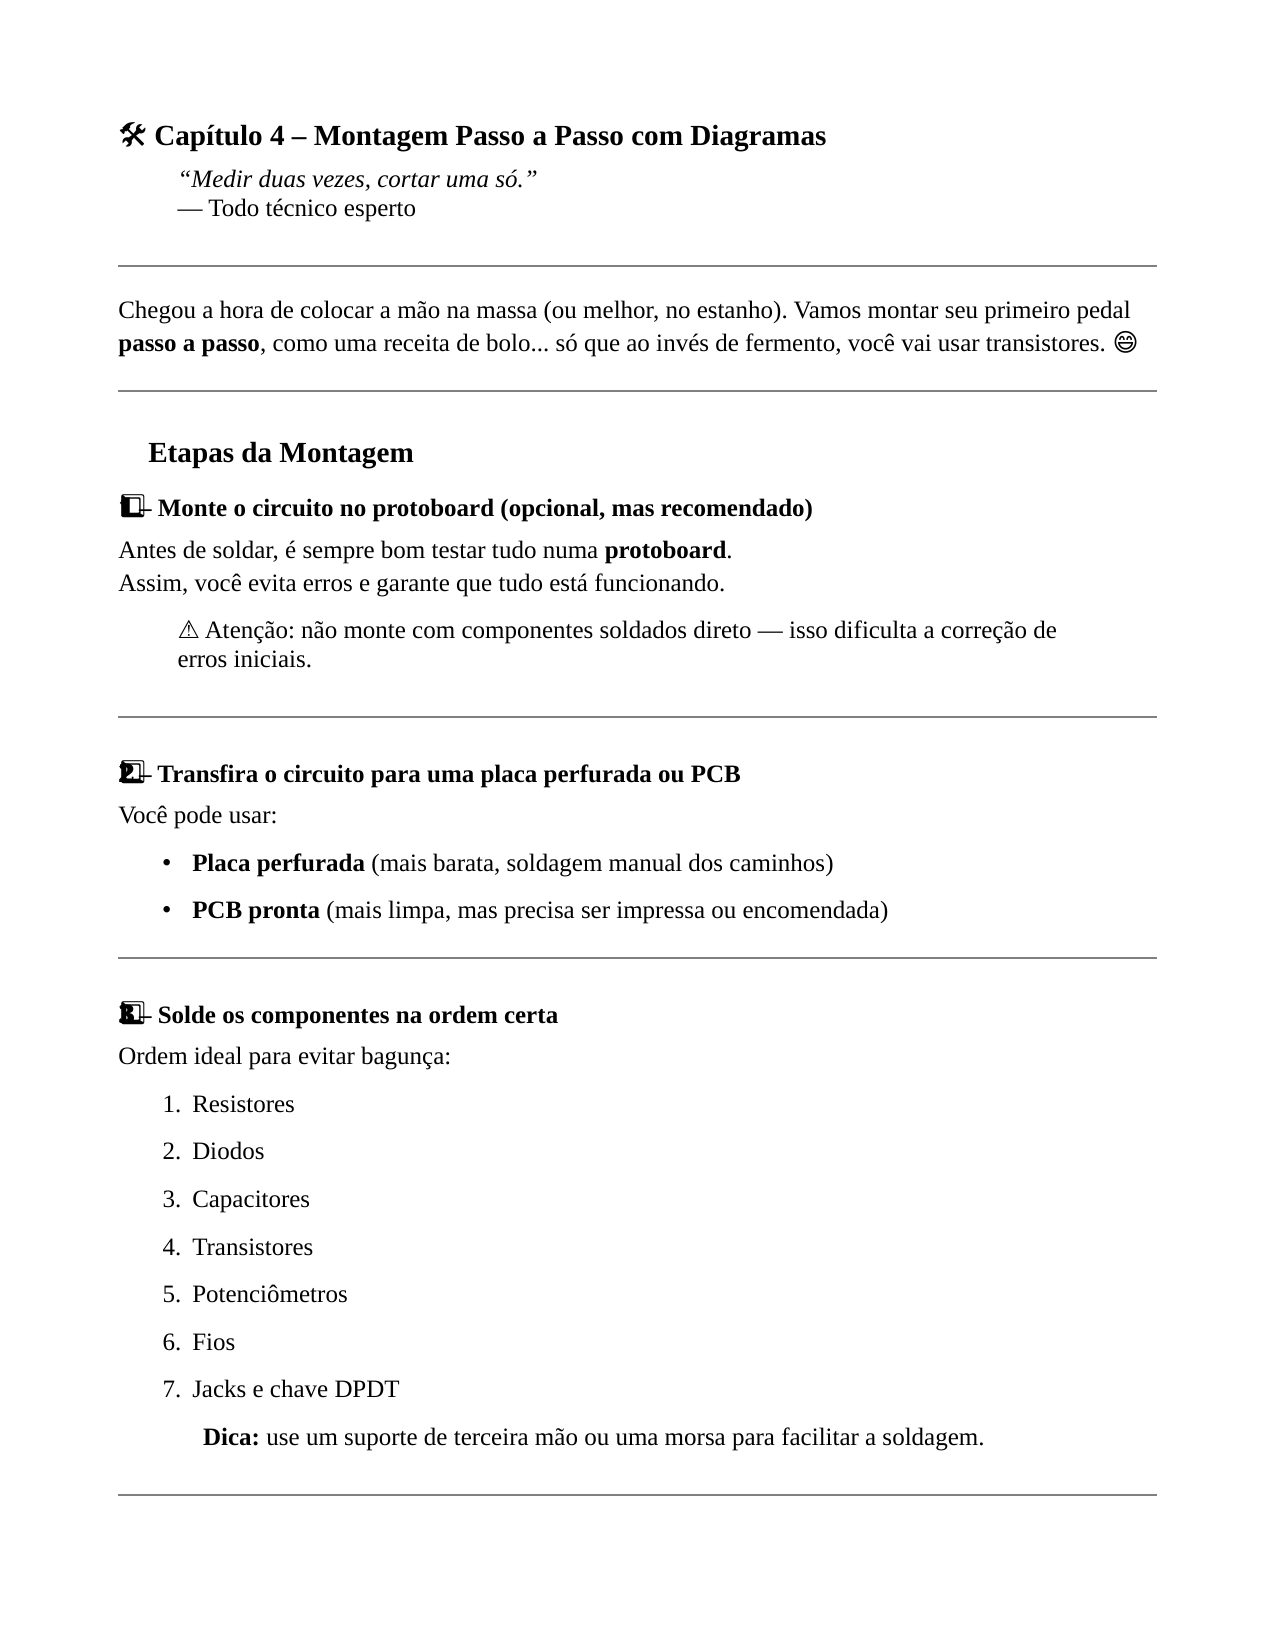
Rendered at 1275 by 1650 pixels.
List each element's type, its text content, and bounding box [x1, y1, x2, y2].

text Antes de soldar, é sempre bom testar tudo numa protoboard. Assim, você evita erros e garante que tudo está funcionando. [118, 535, 1157, 596]
subtitle 1️⃣ – Monte o circuito no protoboard (opcional, mas recomendado) [118, 493, 1157, 522]
subtitle 📐 Etapas da Montagem [118, 435, 1157, 468]
text “Medir duas vezes, cortar uma só.” — Todo técnico esperto [177, 164, 1098, 222]
list Capacitores [162, 1184, 1157, 1213]
text Chegou a hora de colocar a mão na massa (ou melhor, no estanho). Vamos montar seu primeiro pedal passo a passo, como uma receita de bolo... só que ao invés de fermento, você vai usar transistores. 😄 [118, 295, 1157, 357]
text 💡 Dica: use um suporte de terceira mão ou uma morsa para facilitar a soldagem. [177, 1422, 1098, 1451]
subtitle 3️⃣ – Solde os componentes na ordem certa [118, 1000, 1157, 1029]
subtitle 🛠️ Capítulo 4 – Montagem Passo a Passo com Diagramas [118, 118, 1157, 152]
list Transistores [162, 1232, 1157, 1260]
subtitle 2️⃣ – Transfira o circuito para uma placa perfurada ou PCB [118, 759, 1157, 788]
text Ordem ideal para evitar bagunça: [118, 1041, 1157, 1070]
list Jacks e chave DPDT [162, 1374, 1157, 1403]
list Potenciômetros [162, 1279, 1157, 1308]
list Placa perfurada (mais barata, soldagem manual dos caminhos) [162, 848, 1157, 877]
text Você pode usar: [118, 800, 1157, 829]
list Diodos [162, 1136, 1157, 1165]
list Fios [162, 1327, 1157, 1356]
text ⚠️ Atenção: não monte com componentes soldados direto — isso dificulta a correção de erros iniciais. [177, 615, 1098, 673]
list PCB pronta (mais limpa, mas precisa ser impressa ou encomendada) [162, 896, 1157, 924]
list Resistores [162, 1089, 1157, 1117]
